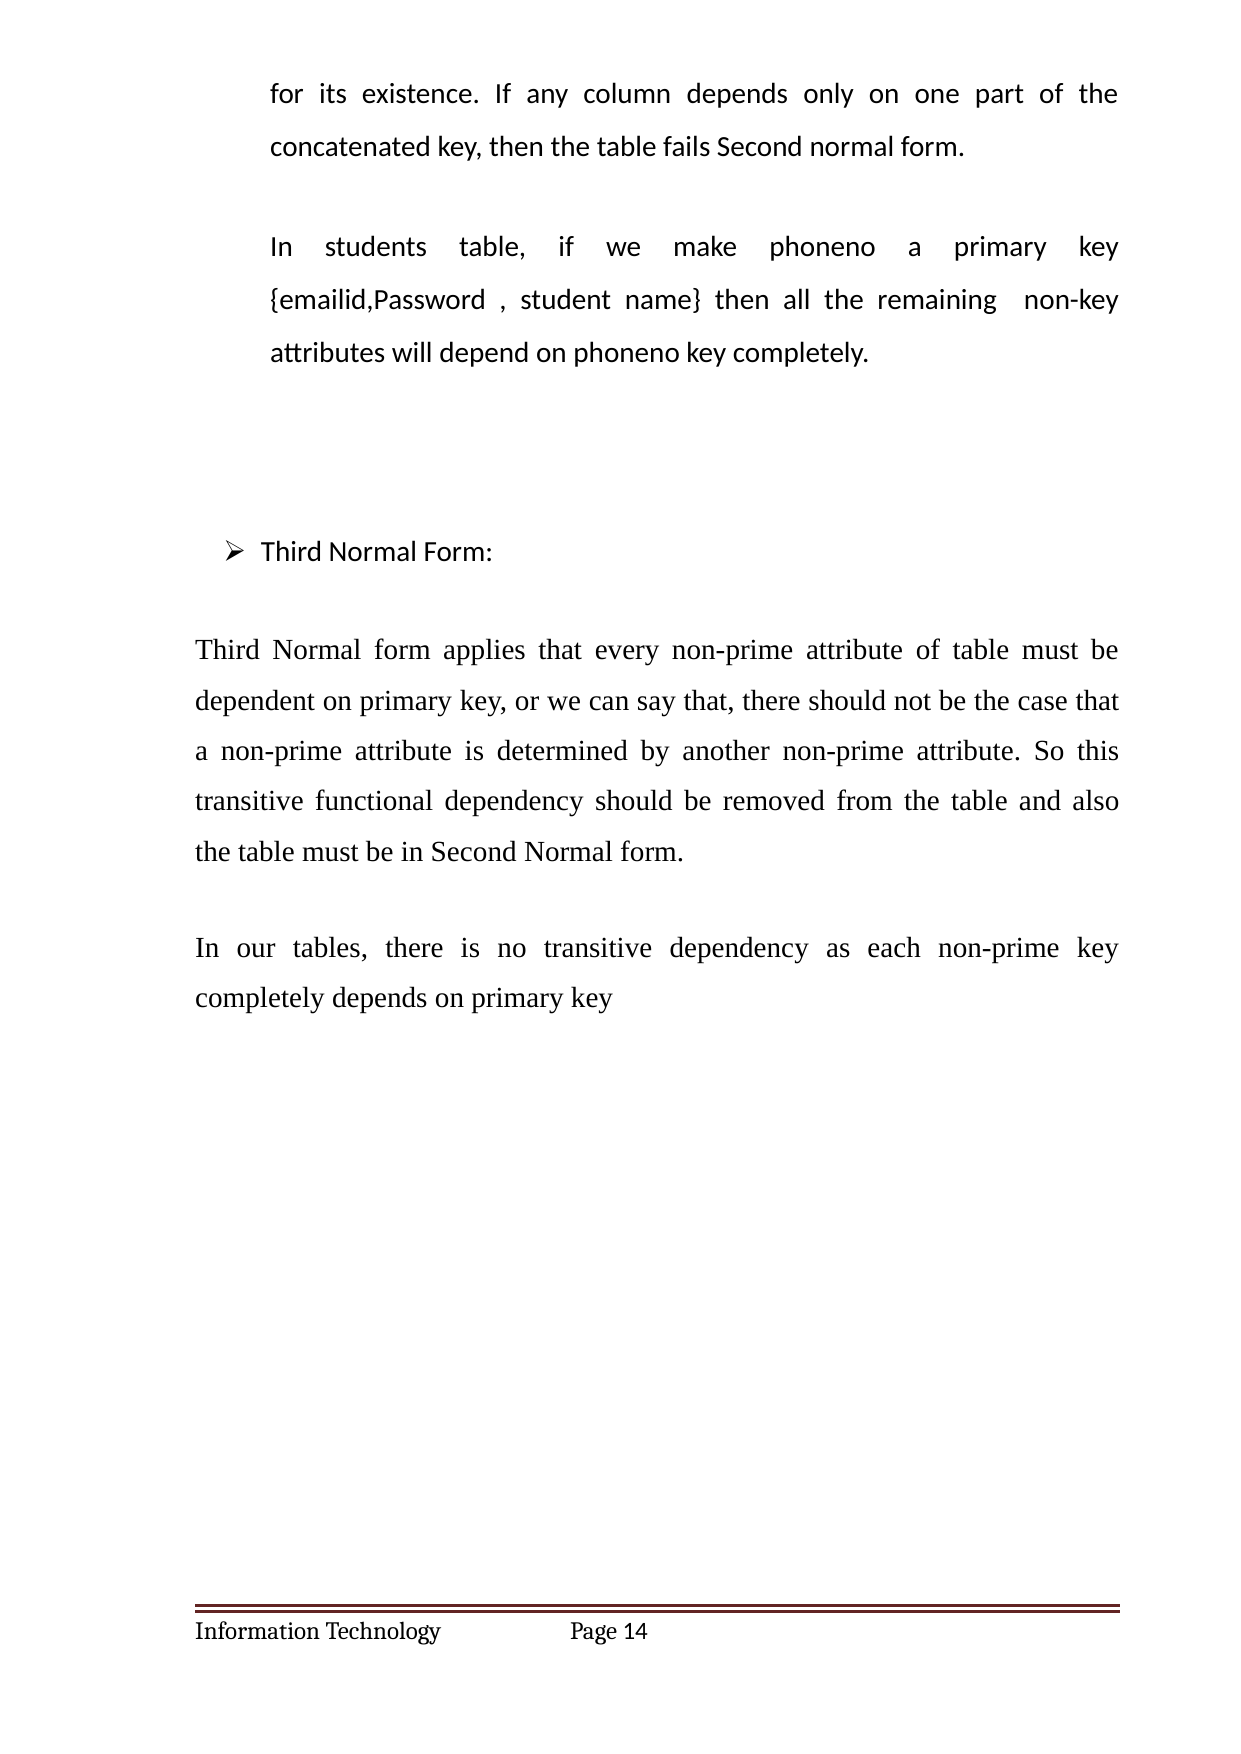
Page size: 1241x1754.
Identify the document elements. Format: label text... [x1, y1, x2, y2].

list In students table, if we make phoneno a primary key {emailid,Password , student name} then all the remaining non-key attributes will depend on phoneno key completely. [270, 228, 1120, 370]
text In our tables, there is no transitive dependency as each non-prime key completely depends on primary key [195, 930, 1120, 1014]
list Third Normal Form: [223, 533, 1120, 569]
text Third Normal form applies that every non-prime attribute of table must be dependent on primary key, or we can say that, there should not be the case that a non-prime attribute is determined by another non-prime attribute. So this transitive functional dependency should be removed from the table and also the table must be in Second Normal form. [195, 632, 1120, 867]
list for its existence. If any column depends only on one part of the concatenated key, then the table fails Second normal form. [270, 75, 1120, 164]
